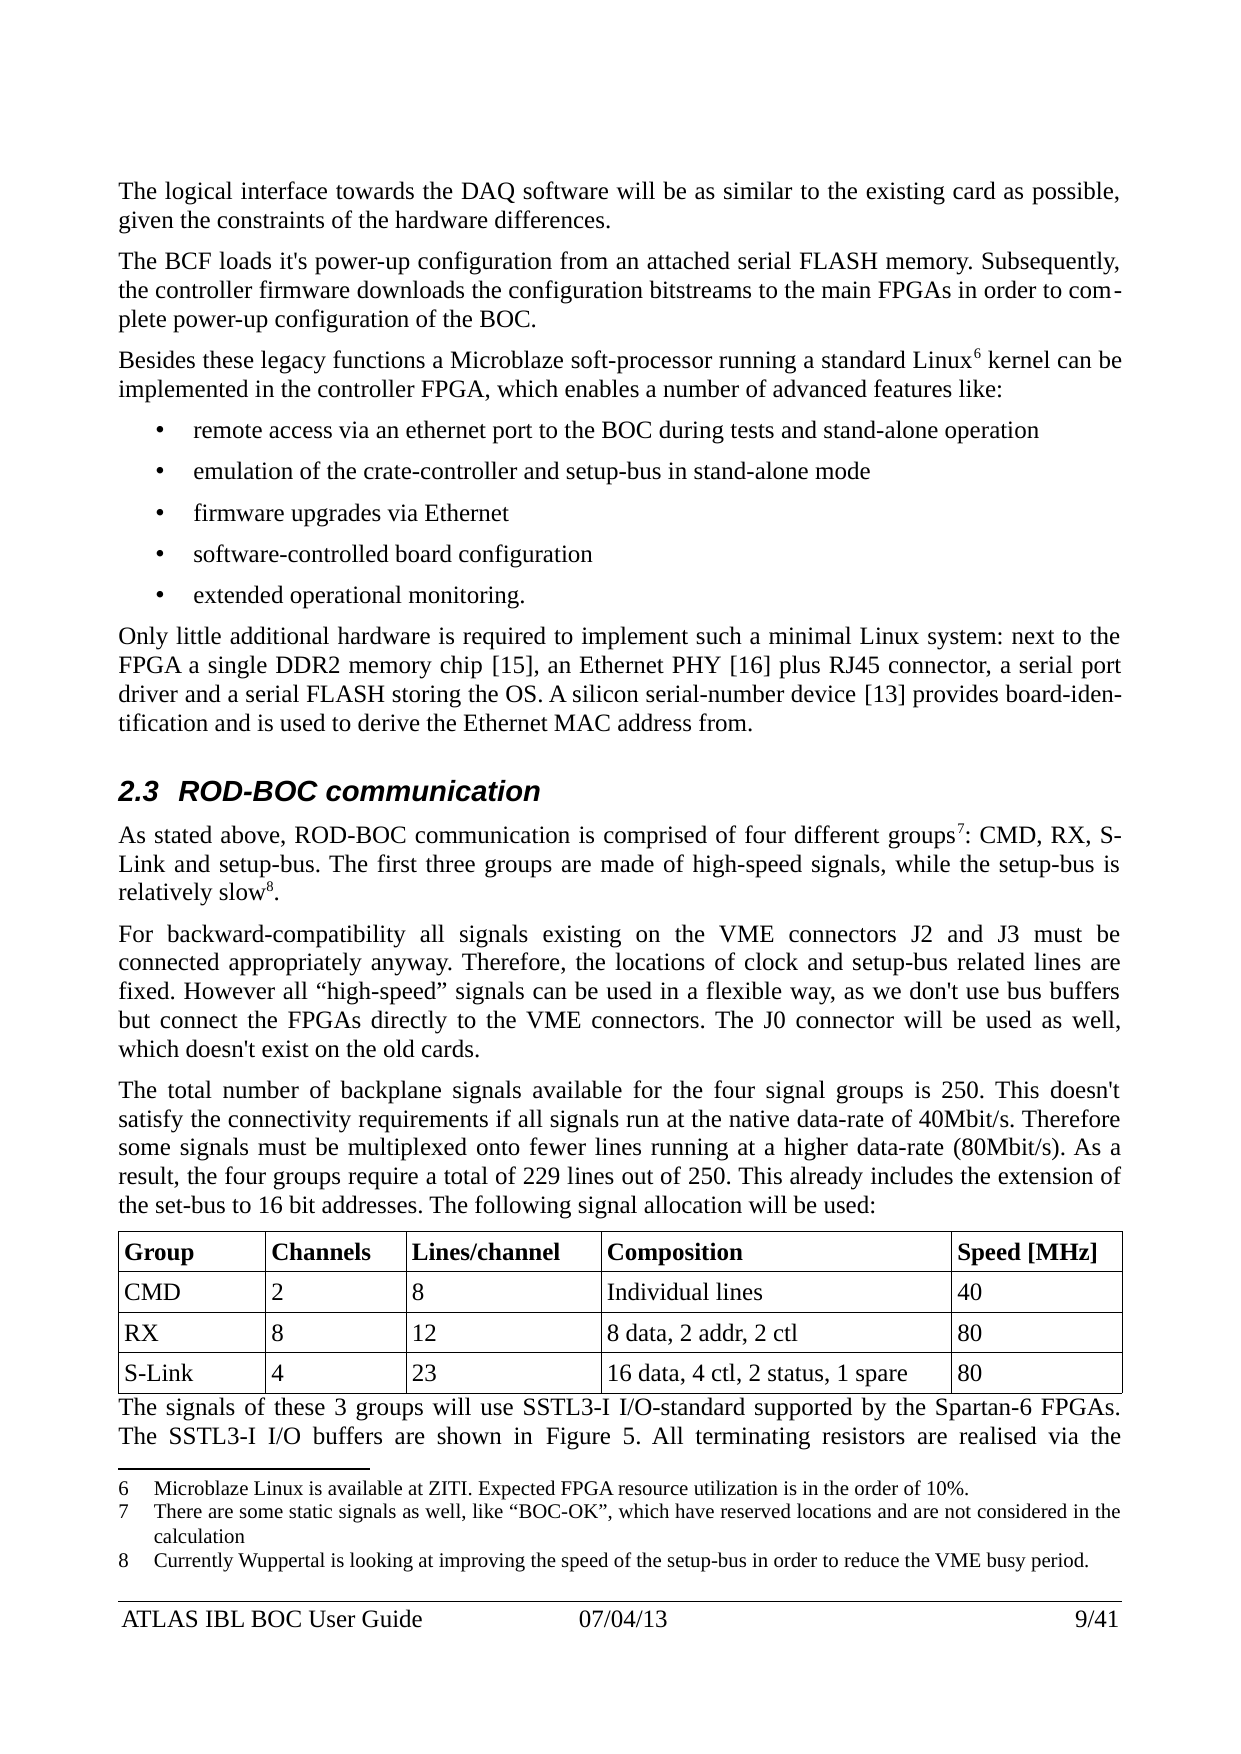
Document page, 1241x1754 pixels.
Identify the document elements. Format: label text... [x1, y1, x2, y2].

table_cell S-Link [119, 1353, 265, 1392]
text There are some static signals as well, like “BOC-OK”, which have reserved locations and are not considered in the calculation [118, 1499, 1122, 1548]
text Besides these legacy functions a Microblaze soft-processor running a standard Linux kernel can be implemented in the controller FPGA, which enables a number of advanced features like: [118, 345, 1122, 403]
table_cell 80 [952, 1313, 1122, 1352]
list firmware upgrades via Ethernet [156, 498, 1122, 526]
table_cell 8 [407, 1272, 601, 1312]
text As stated above, ROD-BOC communication is comprised of four different groups: CMD, RX, S-Link and setup-bus. The first three groups are made of high-speed signals, while the setup-bus is relatively slow. [118, 820, 1122, 906]
text Currently Wuppertal is looking at improving the speed of the setup-bus in order to reduce the VME busy period. [118, 1548, 1122, 1572]
list extended operational monitoring. [156, 580, 1122, 609]
text The logical interface towards the DAQ software will be as similar to the existing card as possible, given the constraints of the hardware differences. [118, 176, 1122, 234]
table_cell 23 [407, 1353, 601, 1392]
table_cell CMD [119, 1272, 265, 1312]
text For backward-compatibility all signals existing on the VME connectors J2 and J3 must be connected appropriately anyway. Therefore, the locations of clock and setup-bus related lines are fixed. However all “high-speed” signals can be used in a flexible way, as we don't use bus buffers but connect the FPGAs directly to the VME connectors. The J0 connector will be used as well, which doesn't exist on the old cards. [118, 919, 1122, 1062]
list emulation of the crate-controller and setup-bus in stand-alone mode [156, 456, 1122, 485]
text Only little additional hardware is required to implement such a minimal Linux system: next to the FPGA a single DDR2 memory chip [15], an Ethernet PHY [16] plus RJ45 connector, a serial port driver and a serial FLASH storing the OS. A silicon serial-number device [13] provides board-iden­tification and is used to derive the Ethernet MAC address from. [118, 621, 1122, 736]
table_cell 16 data, 4 ctl, 2 status, 1 spare [602, 1353, 951, 1392]
table_header Group [119, 1232, 265, 1271]
table_header Speed [MHz] [952, 1232, 1122, 1271]
table_header Lines/channel [407, 1232, 601, 1271]
text The signals of these 3 groups will use SSTL3-I I/O-standard supported by the Spartan-6 FPGAs. The SSTL3-I I/O buffers are shown in Figure 5. All terminating resistors are realised via the [118, 1394, 1122, 1450]
text The BCF loads it's power-up configuration from an attached serial FLASH memory. Subsequently, the controller firmware downloads the configuration bitstreams to the main FPGAs in order to com­plete power-up configuration of the BOC. [118, 246, 1122, 333]
list remote access via an ethernet port to the BOC during tests and stand-alone operation [156, 415, 1122, 444]
table_cell 4 [266, 1353, 406, 1392]
text Microblaze Linux is available at ZITI. Expected FPGA resource utilization is in the order of 10%. [118, 1475, 1122, 1499]
table_cell RX [119, 1313, 265, 1352]
table_cell 12 [407, 1313, 601, 1352]
table_cell 40 [952, 1272, 1122, 1312]
table_cell 8 [266, 1313, 406, 1352]
table_cell 2 [266, 1272, 406, 1312]
table_cell 8 data, 2 addr, 2 ctl [602, 1313, 951, 1352]
table_header Composition [602, 1232, 951, 1271]
table_cell 80 [952, 1353, 1122, 1392]
list software-controlled board configuration [156, 539, 1122, 568]
table_header Channels [266, 1232, 406, 1271]
text The total number of backplane signals available for the four signal groups is 250. This doesn't satisfy the connectivity requirements if all signals run at the native data-rate of 40Mbit/s. Therefore some signals must be multiplexed onto fewer lines running at a higher data-rate (80Mbit/s). As a result, the four groups require a total of 229 lines out of 250. This already includes the extension of the set-bus to 16 bit addresses. The following signal allocation will be used: [118, 1075, 1122, 1219]
table_cell Individual lines [602, 1272, 951, 1312]
subtitle ROD-BOC communication [118, 774, 1122, 807]
